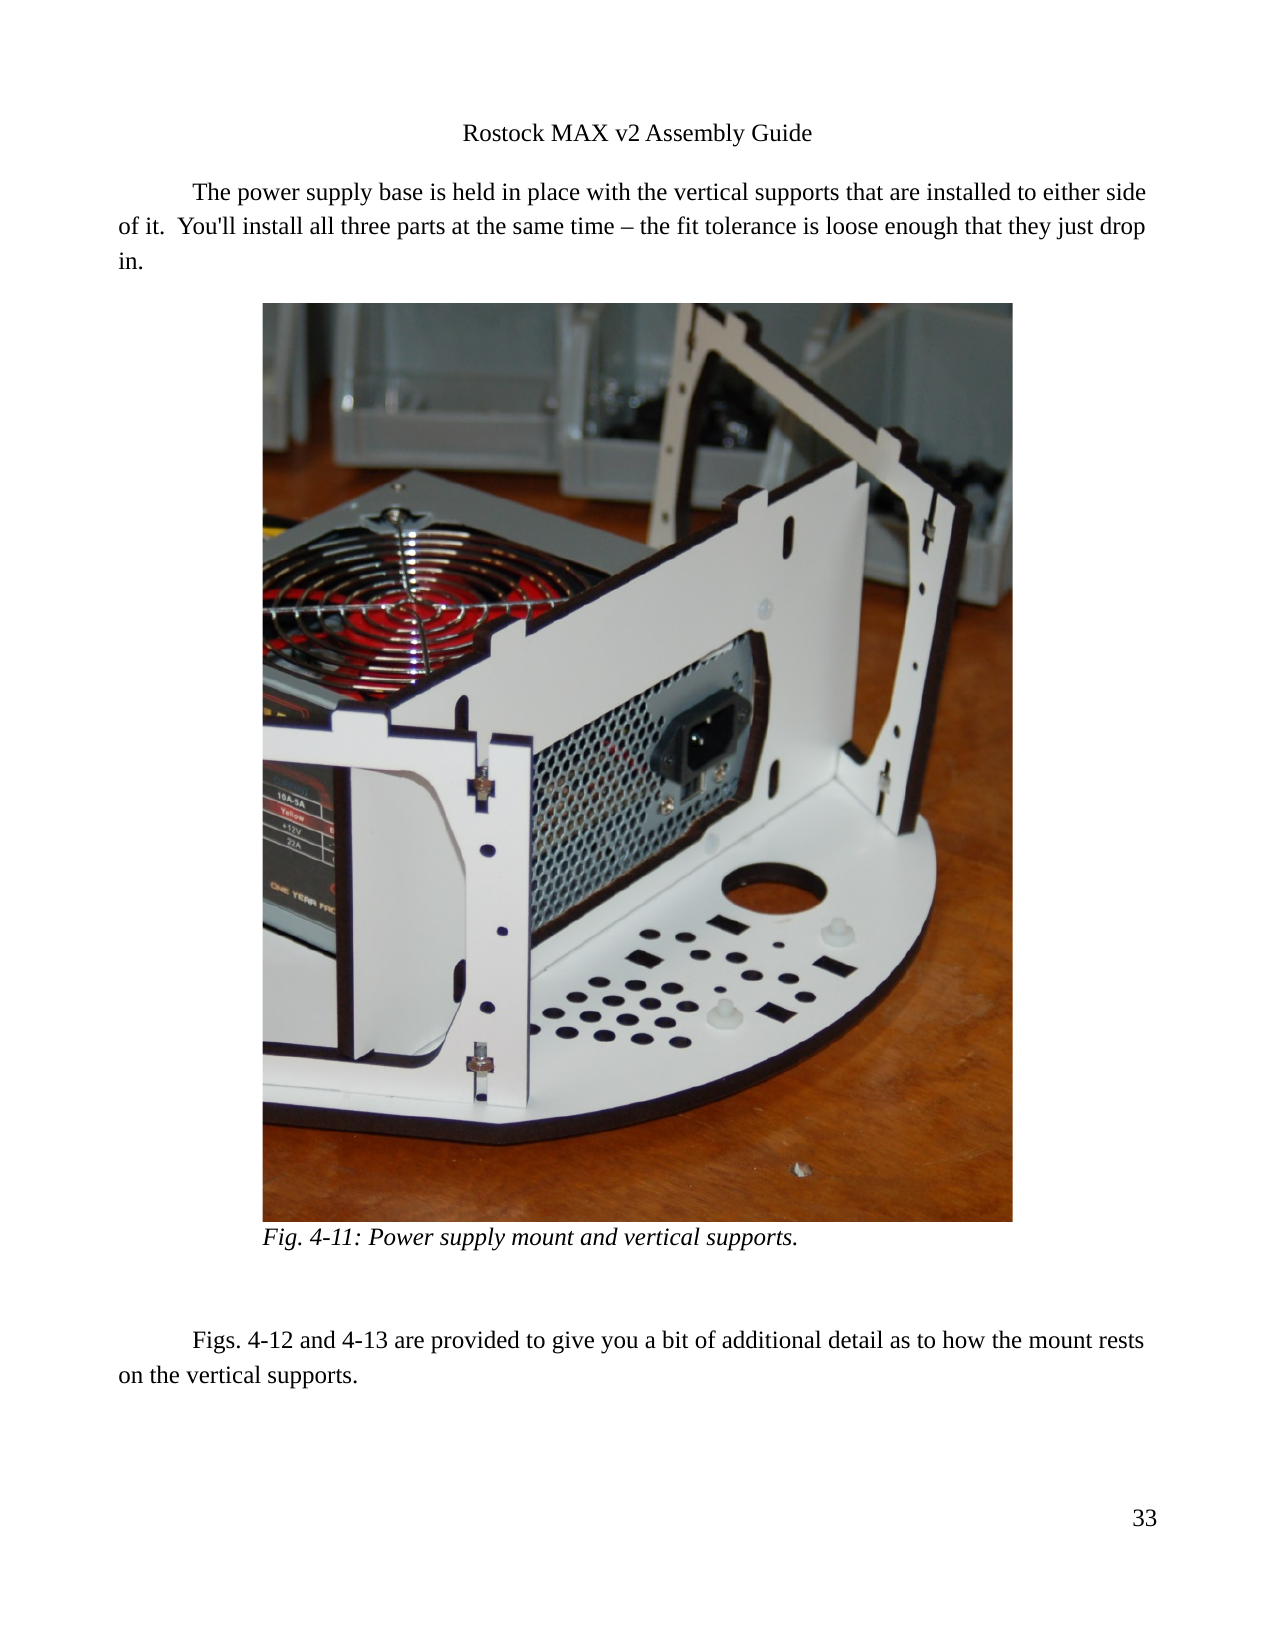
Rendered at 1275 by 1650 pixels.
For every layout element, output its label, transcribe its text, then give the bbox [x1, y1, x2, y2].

text The power supply base is held in place with the vertical supports that are installed to either side of it. You'll install all three parts at the same time – the fit tolerance is loose enough that they just drop in. [118, 177, 1157, 274]
text Fig. 4-11: Power supply mount and vertical supports. [262, 1222, 1012, 1250]
text Figs. 4-12 and 4-13 are provided to give you a bit of additional detail as to how the mount rests on the vertical supports. [118, 1325, 1157, 1388]
picture [262, 303, 1013, 1222]
